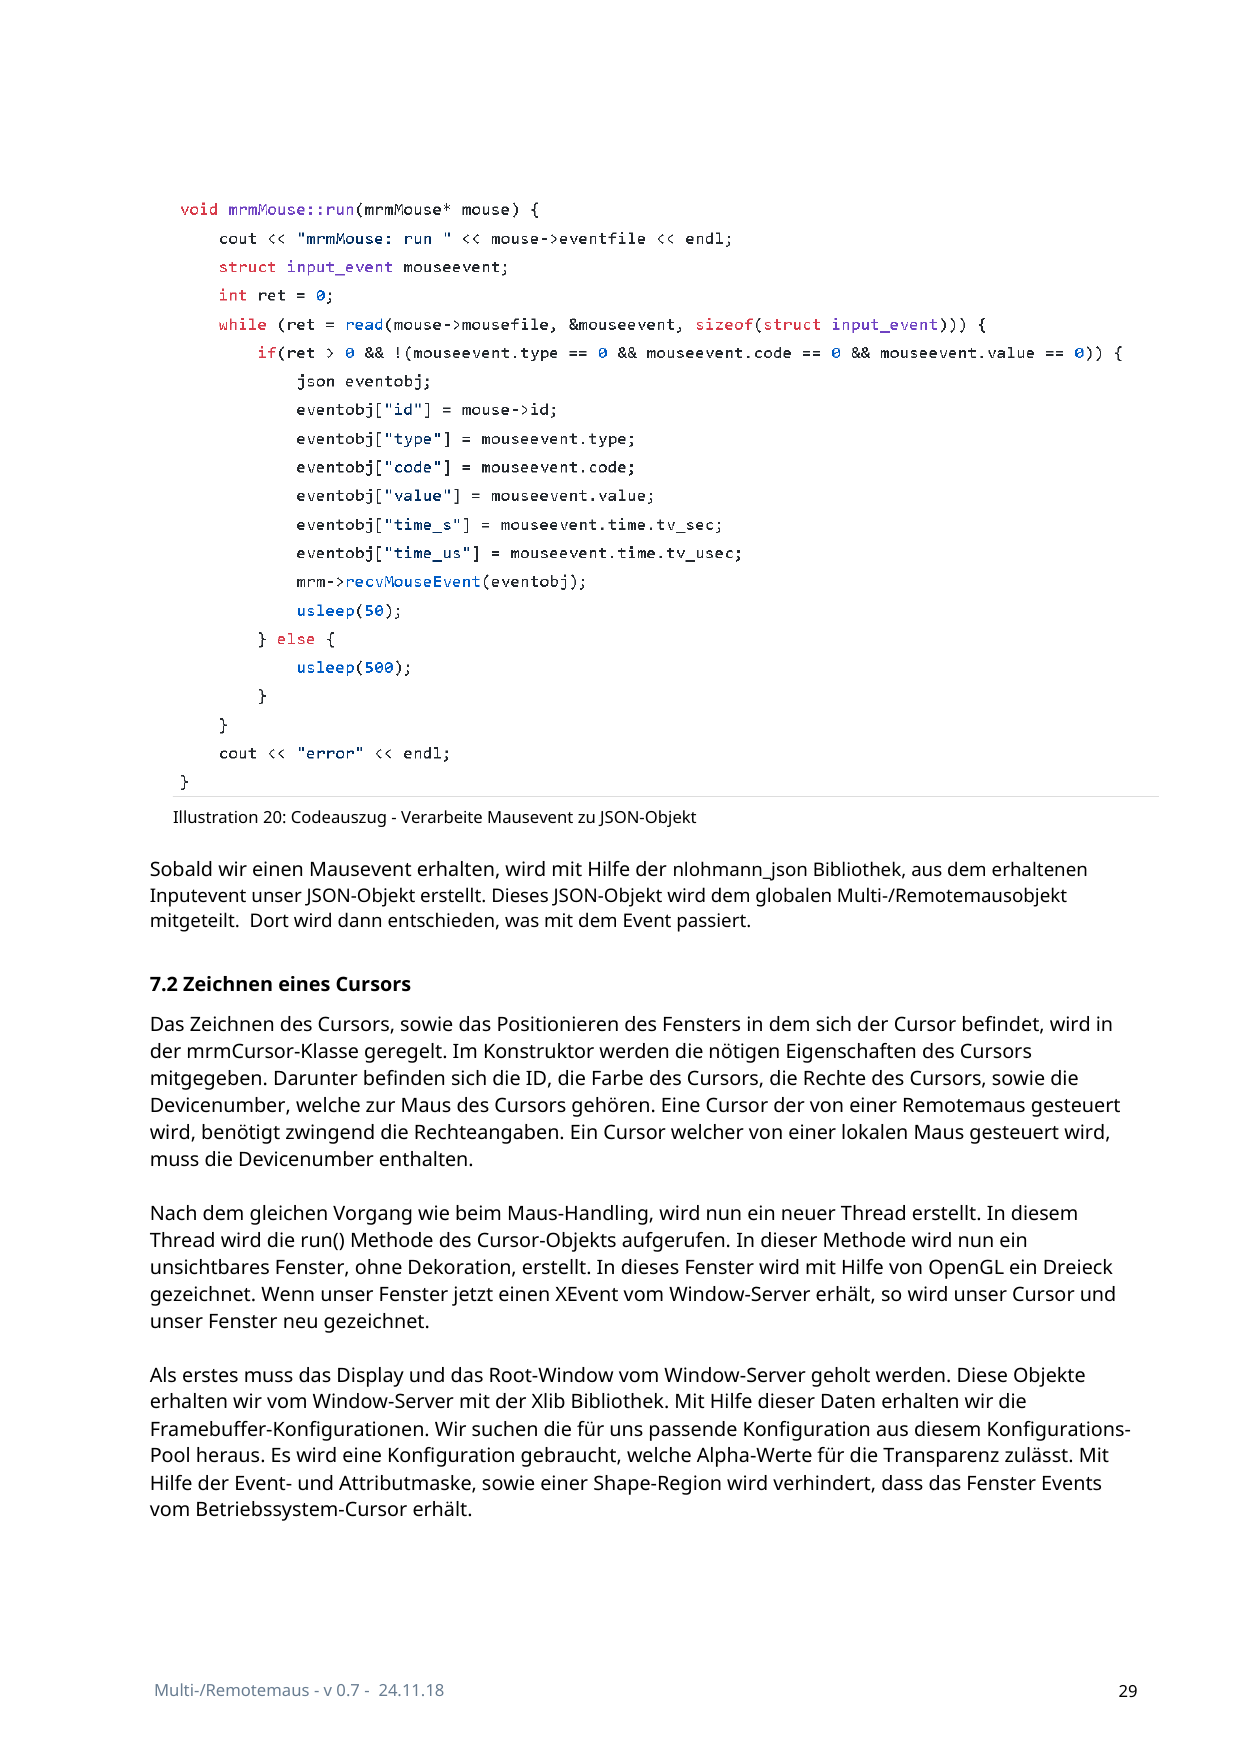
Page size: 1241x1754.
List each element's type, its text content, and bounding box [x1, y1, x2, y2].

text Das Zeichnen des Cursors, sowie das Positionieren des Fensters in dem sich der Cursor befindet, wird in der mrmCursor-Klasse geregelt. Im Konstruktor werden die nötigen Eigenschaften des Cursors mitgegeben. Darunter befinden sich die ID, die Farbe des Cursors, die Rechte des Cursors, sowie die Devicenumber, welche zur Maus des Cursors gehören. Eine Cursor der von einer Remotemaus gesteuert wird, benötigt zwingend die Rechteangaben. Ein Cursor welcher von einer lokalen Maus gesteuert wird, muss die Devicenumber enthalten. [149, 1010, 1136, 1172]
picture [172, 194, 1159, 806]
text Sobald wir einen Mausevent erhalten, wird mit Hilfe der nlohmann_json Bibliothek, aus dem erhaltenen Inputevent unser JSON-Objekt erstellt. Dieses JSON-Objekt wird dem globalen Multi-/Remotemausobjekt mitgeteilt. Dort wird dann entschieden, was mit dem Event passiert. [149, 855, 1136, 933]
text Illustration : Codeauszug - Verarbeite Mausevent zu JSON-Objekt [173, 806, 1159, 828]
text Als erstes muss das Display und das Root-Window vom Window-Server geholt werden. Diese Objekte erhalten wir vom Window-Server mit der Xlib Bibliothek. Mit Hilfe dieser Daten erhalten wir die Framebuffer-Konfigurationen. Wir suchen die für uns passende Konfiguration aus diesem Konfigurations-Pool heraus. Es wird eine Konfiguration gebraucht, welche Alpha-Werte für die Transparenz zulässt. Mit Hilfe der Event- und Attributmaske, sowie einer Shape-Region wird verhindert, dass das Fenster Events vom Betriebssystem-Cursor erhält. [149, 1361, 1136, 1523]
text Nach dem gleichen Vorgang wie beim Maus-Handling, wird nun ein neuer Thread erstellt. In diesem Thread wird die run() Methode des Cursor-Objekts aufgerufen. In dieser Methode wird nun ein unsichtbares Fenster, ohne Dekoration, erstellt. In dieses Fenster wird mit Hilfe von OpenGL ein Dreieck gezeichnet. Wenn unser Fenster jetzt einen XEvent vom Window-Server erhält, so wird unser Cursor und unser Fenster neu gezeichnet. [149, 1199, 1136, 1334]
subtitle Zeichnen eines Cursors [149, 971, 1136, 998]
